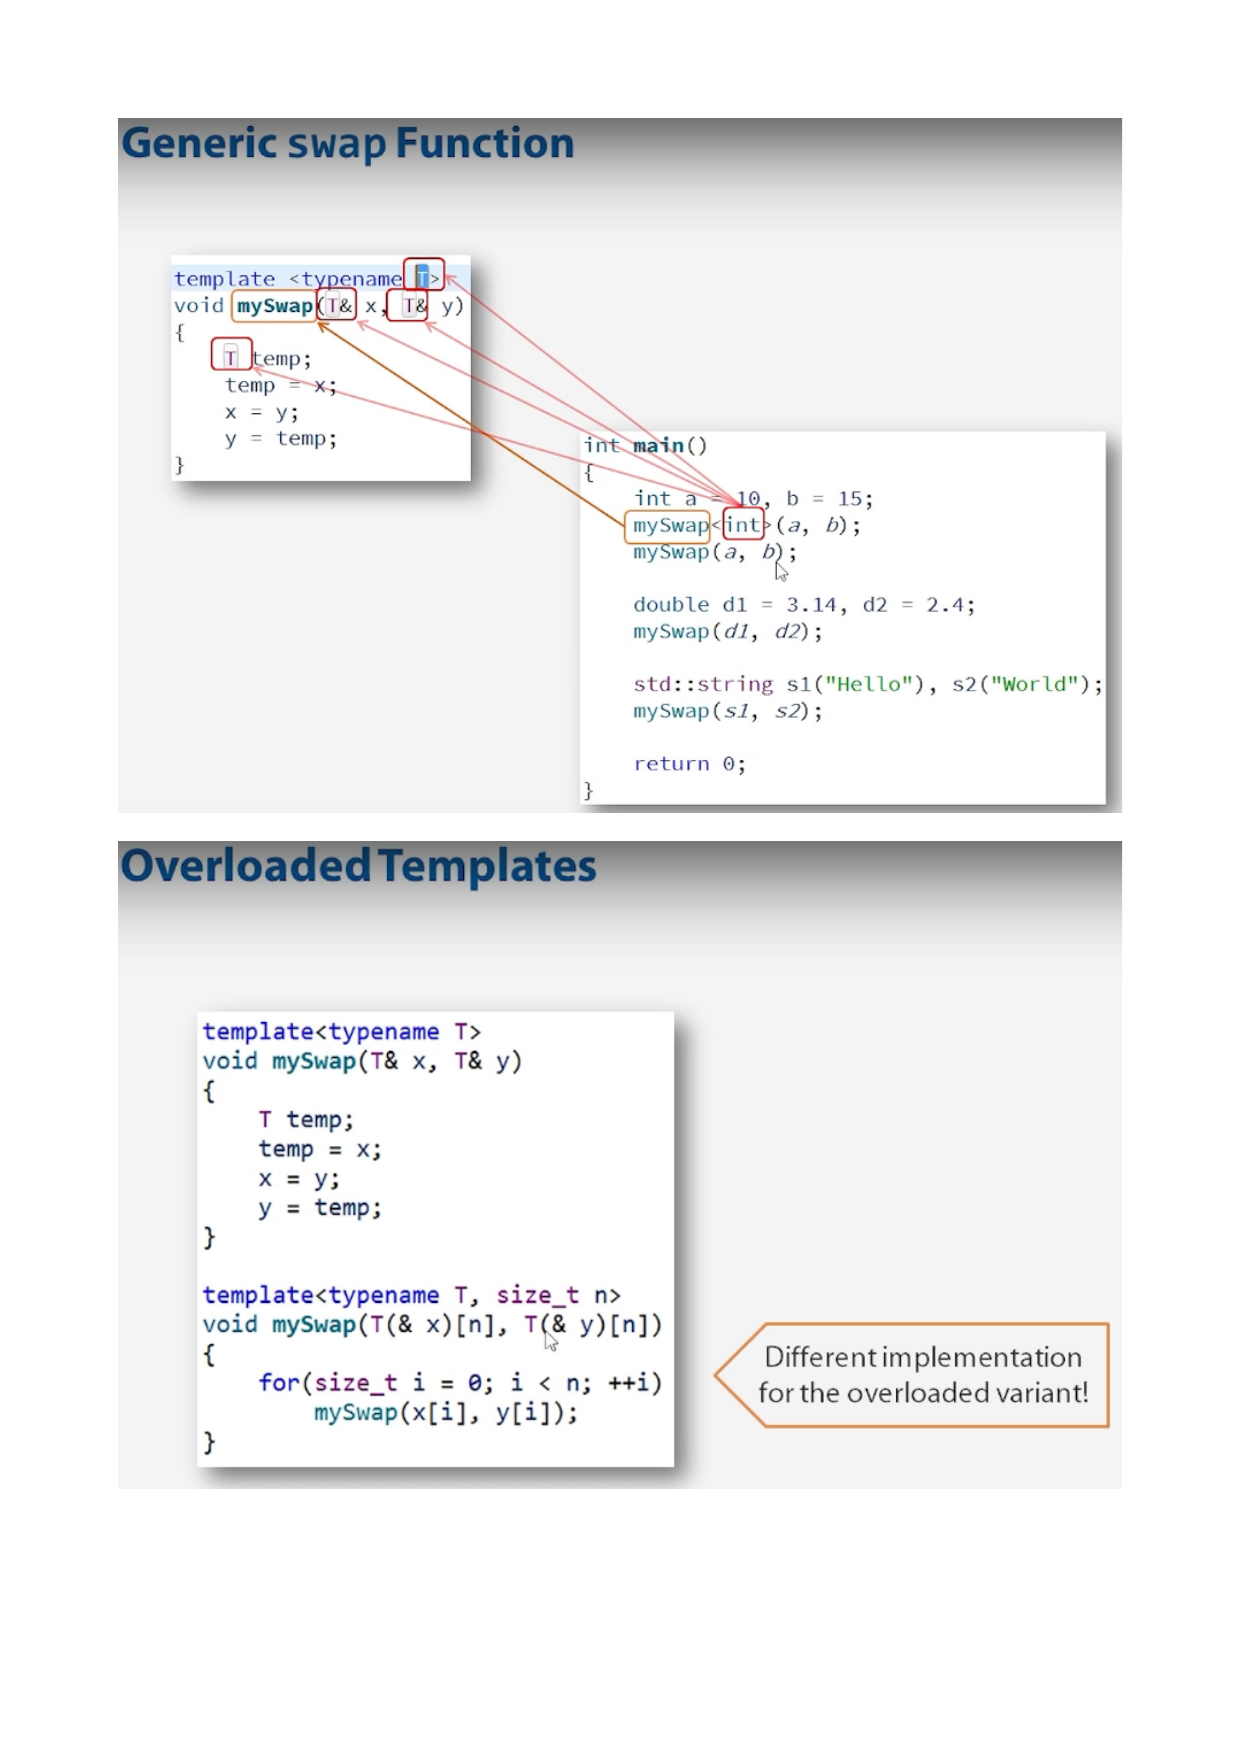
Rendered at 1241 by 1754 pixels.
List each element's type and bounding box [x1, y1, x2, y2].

picture [118, 118, 1123, 813]
picture [118, 841, 1123, 1489]
